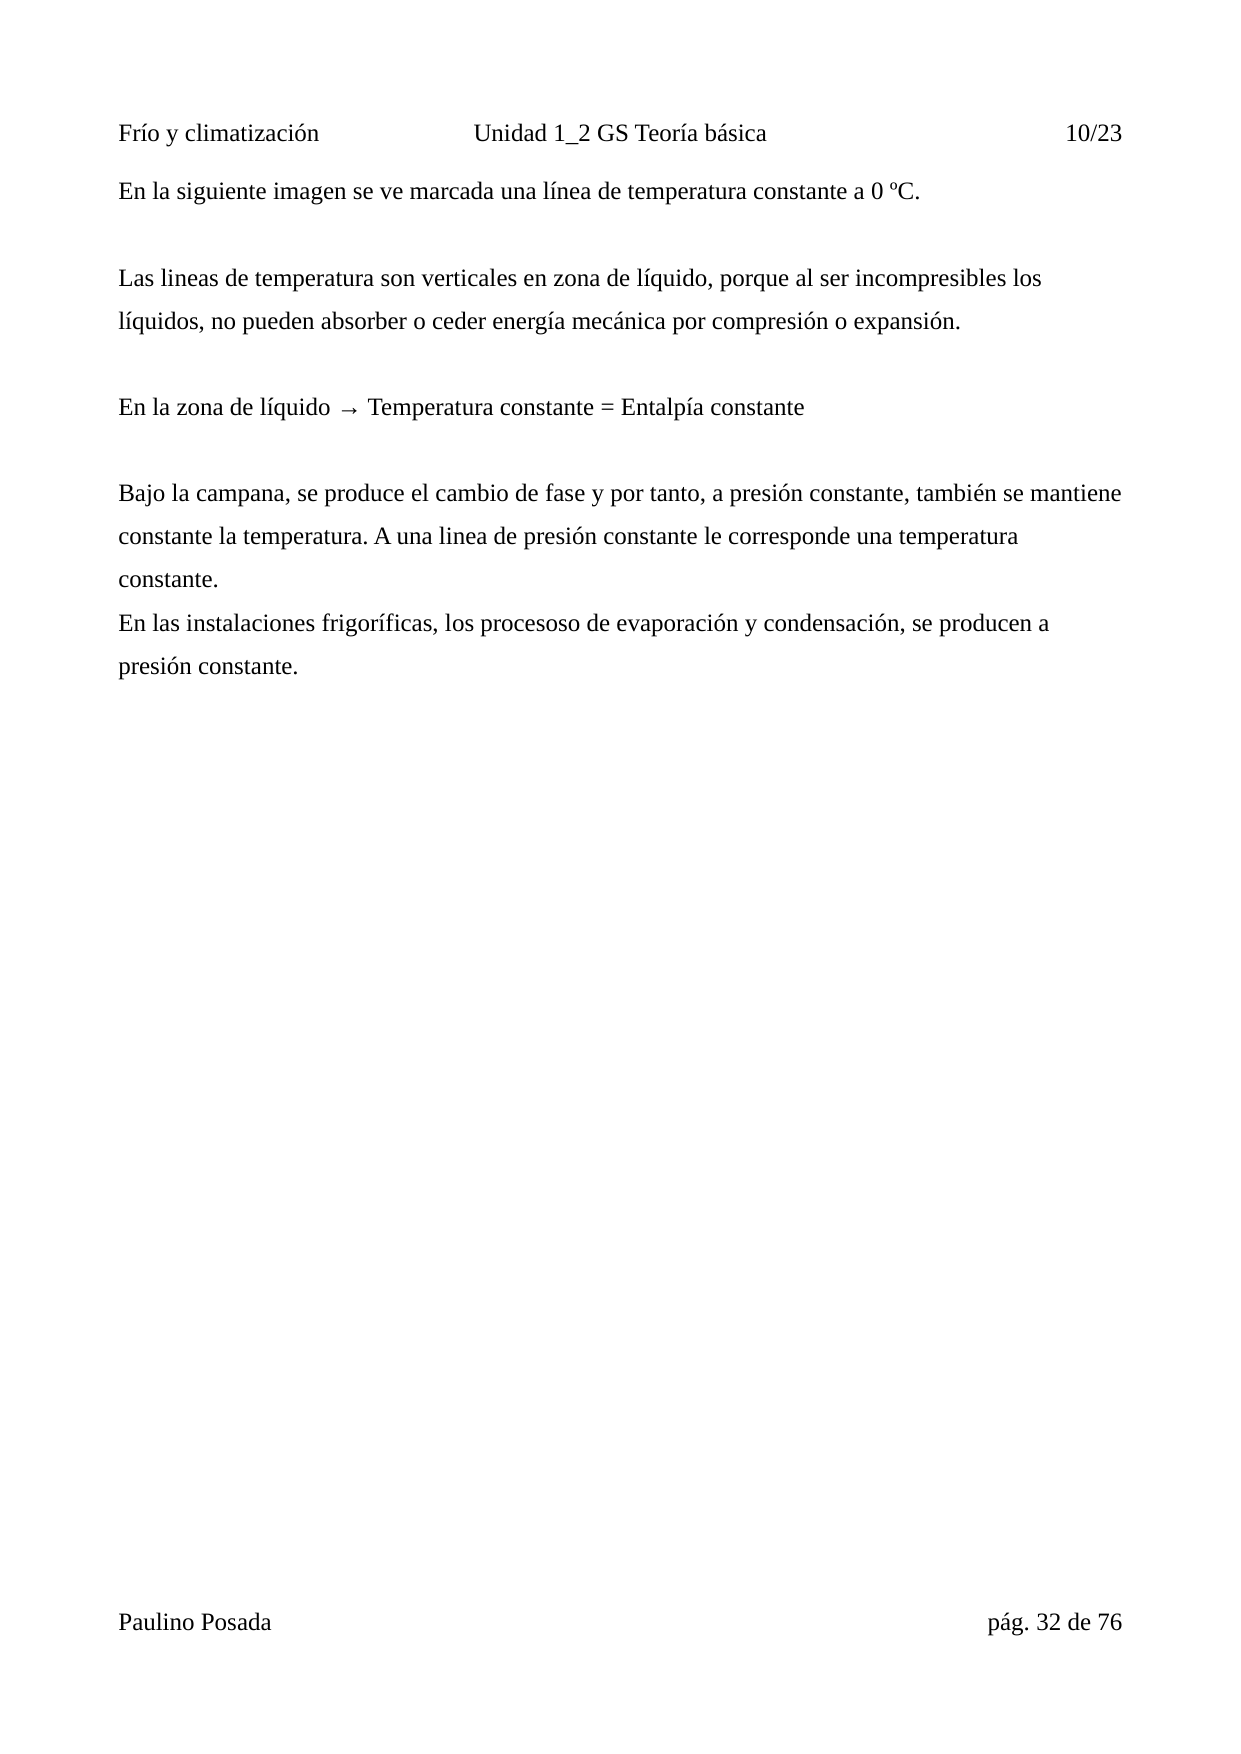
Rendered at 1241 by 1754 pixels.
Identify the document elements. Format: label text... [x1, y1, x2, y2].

text Las lineas de temperatura son verticales en zona de líquido, porque al ser incompresibles los líquidos, no pueden absorber o ceder energía mecánica por compresión o expansión. [118, 263, 1122, 334]
text En la siguiente imagen se ve marcada una línea de temperatura constante a 0 ºC. [118, 176, 1122, 205]
text En la zona de líquido → Temperatura constante = Entalpía constante [118, 392, 1122, 421]
text En las instalaciones frigoríficas, los procesoso de evaporación y condensación, se producen a presión constante. [118, 608, 1122, 679]
text Bajo la campana, se produce el cambio de fase y por tanto, a presión constante, también se mantiene constante la temperatura. A una linea de presión constante le corresponde una temperatura constante. [118, 478, 1122, 593]
